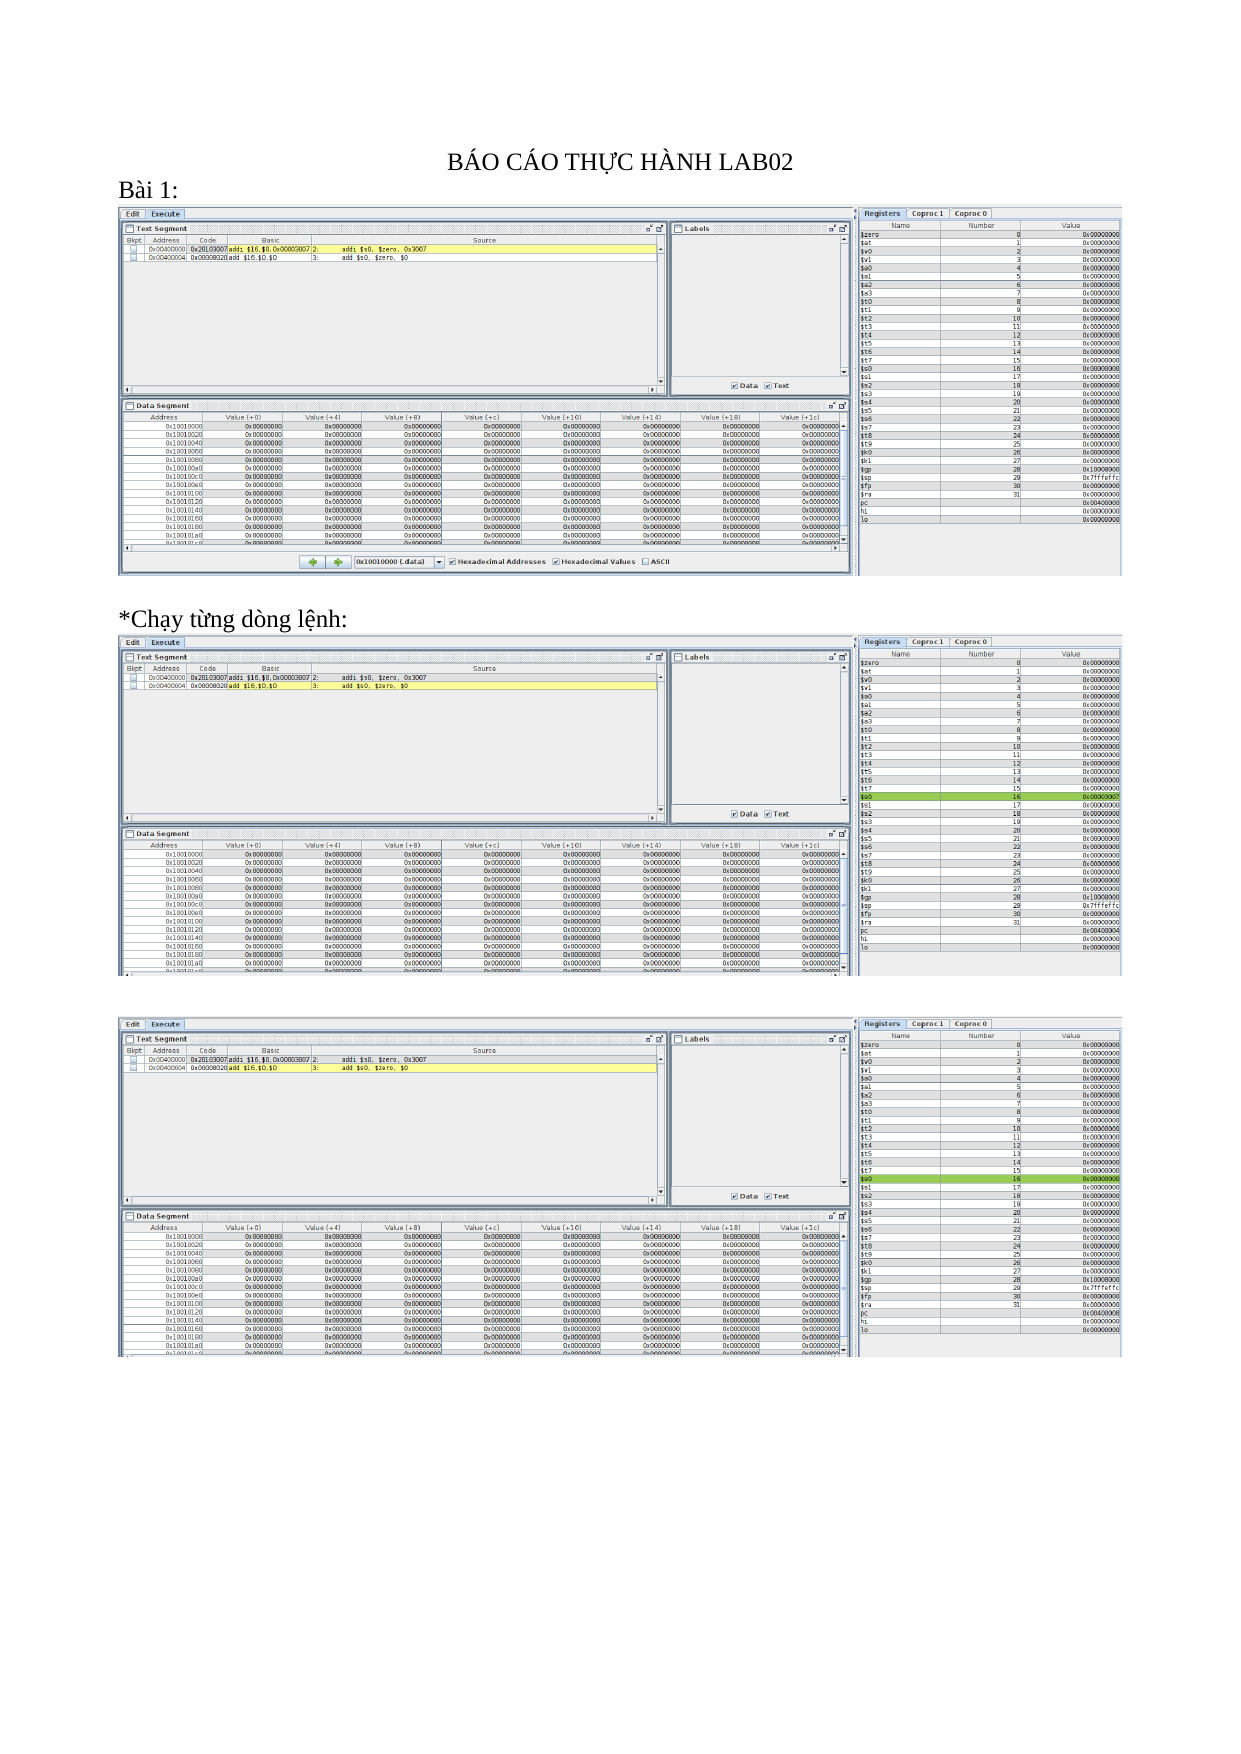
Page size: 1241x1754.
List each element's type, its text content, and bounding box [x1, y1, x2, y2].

picture [118, 204, 1123, 576]
text *Chạy từng dòng lệnh: [118, 604, 1122, 633]
picture [118, 1016, 1123, 1357]
text BÁO CÁO THỰC HÀNH LAB02 [118, 147, 1122, 176]
text Bài 1: [118, 176, 1122, 204]
picture [118, 633, 1123, 976]
